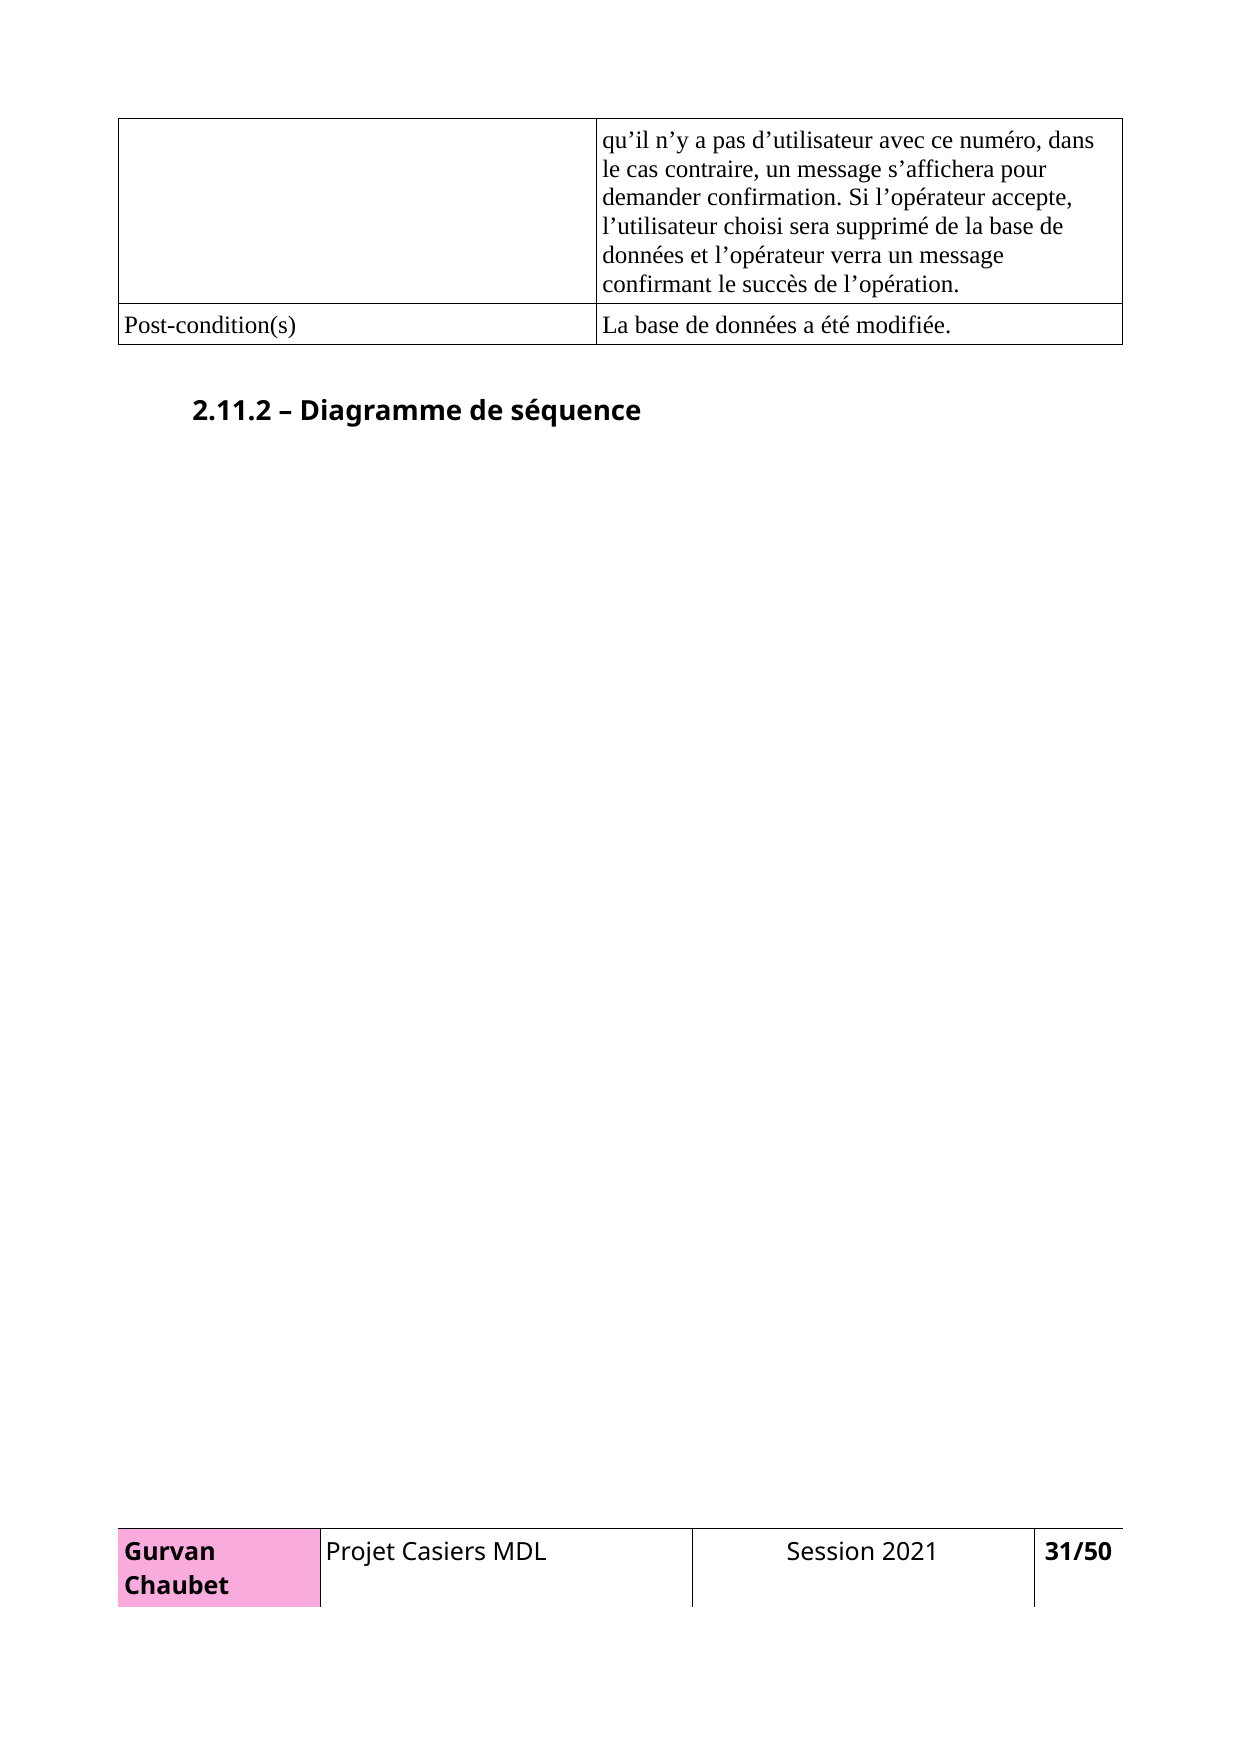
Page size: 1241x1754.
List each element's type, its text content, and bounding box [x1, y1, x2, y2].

table_cell qu’il n’y a pas d’utilisateur avec ce numéro, dans le cas contraire, un message s’affichera pour demander confirmation. Si l’opérateur accepte, l’utilisateur choisi sera supprimé de la base de données et l’opérateur verra un message confirmant le succès de l’opération. [597, 119, 1122, 303]
table_cell La base de données a été modifiée. [597, 304, 1122, 344]
table_cell Post-condition(s) [119, 304, 596, 344]
table_cell [119, 119, 596, 303]
subtitle 2.11.2 – Diagramme de séquence [118, 391, 1122, 429]
